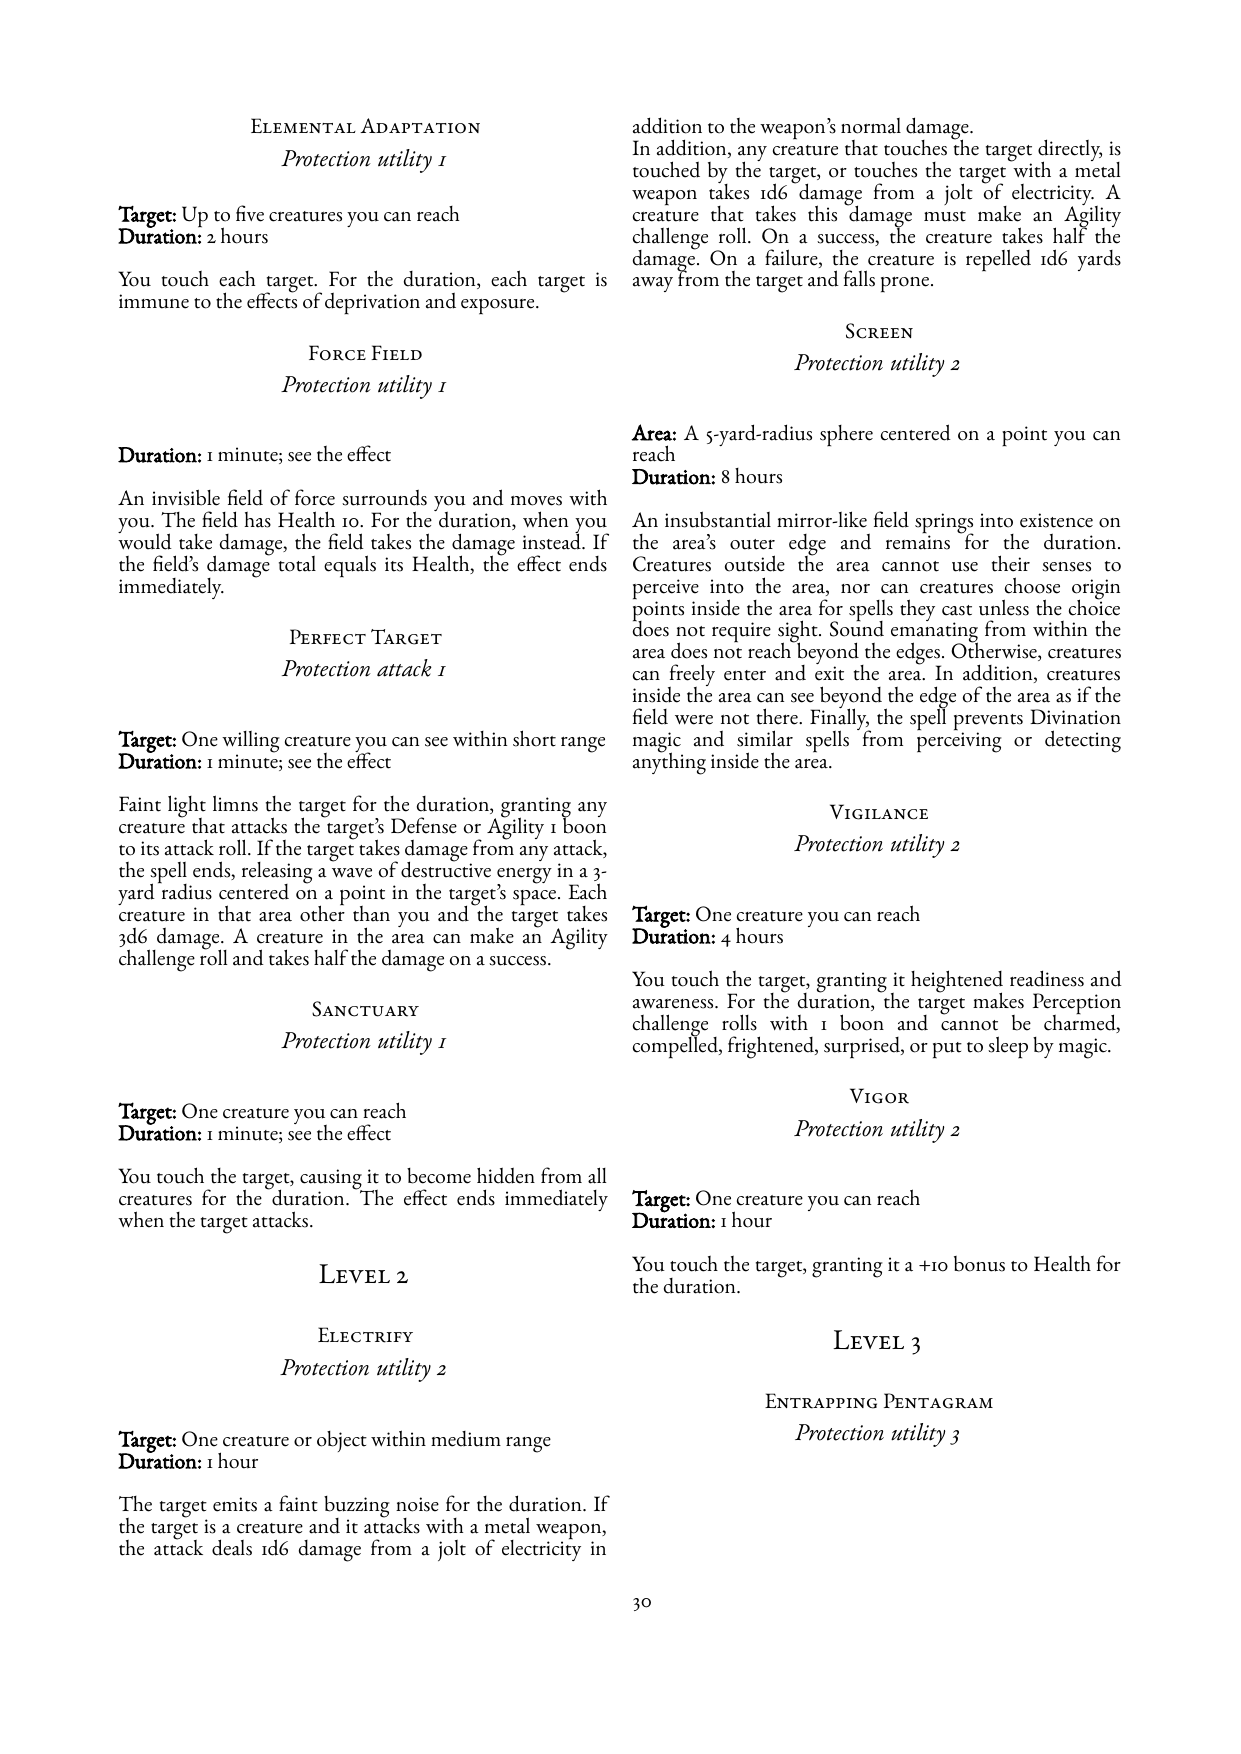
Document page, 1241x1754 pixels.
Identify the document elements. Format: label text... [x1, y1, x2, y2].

list Target: One creature or object within medium range [118, 1412, 608, 1452]
text You touch the target, granting it a +10 bonus to Health for the duration. [632, 1246, 1122, 1299]
text You touch the target, granting it heightened readiness and awareness. For the duration, the target makes Perception challenge rolls with 1 boon and cannot be charmed, compelled, frightened, surprised, or put to sleep by magic. [632, 961, 1122, 1059]
subtitle Force Field [118, 344, 608, 366]
list Target: One creature you can reach [118, 1085, 608, 1124]
subtitle Protection utility 2 [118, 1358, 608, 1382]
list Duration: 1 minute; see the effect [118, 429, 608, 468]
text An invisible field of force surrounds you and moves with you. The field has Health 10. For the duration, when you would take damage, the field takes the damage instead. If the field’s damage total equals its Health, the effect ends immediately. [118, 480, 608, 599]
text The target emits a faint buzzing noise for the duration. If the target is a creature and it attacks with a metal weapon, the attack deals 1d6 damage from a jolt of electricity in [118, 1486, 608, 1562]
list Area: A 5-yard-radius sphere centered on a point you can reach [632, 407, 1122, 468]
text Faint light limns the target for the duration, granting any creature that attacks the target’s Defense or Agility 1 boon to its attack roll. If the target takes damage from any attack, the spell ends, releasing a wave of destructive energy in a 3-yard radius centered on a point in the target’s space. Each creature in that area other than you and the target takes 3d6 damage. A creature in the area can make an Agility challenge roll and takes half the damage on a success. [118, 786, 608, 971]
text addition to the weapon’s normal damage. [632, 118, 1122, 140]
subtitle Protection utility 1 [118, 149, 608, 173]
subtitle Level 3 [632, 1329, 1122, 1357]
subtitle Vigor [632, 1088, 1122, 1110]
list Target: One creature you can reach [632, 1173, 1122, 1212]
list Target: One willing creature you can see within short range [118, 713, 608, 752]
subtitle Screen [632, 323, 1122, 344]
subtitle Protection attack 1 [118, 659, 608, 684]
subtitle Level 2 [118, 1263, 608, 1292]
text You touch the target, causing it to become hidden from all creatures for the duration. The effect ends immediately when the target attacks. [118, 1158, 608, 1234]
list Target: Up to five creatures you can reach [118, 203, 608, 227]
subtitle Protection utility 2 [632, 834, 1122, 859]
subtitle Vigilance [632, 804, 1122, 826]
subtitle Protection utility 2 [632, 353, 1122, 377]
list Duration: 4 hours [632, 927, 1122, 949]
list Duration: 2 hours [118, 227, 608, 249]
list Duration: 1 minute; see the effect [118, 1124, 608, 1146]
subtitle Protection utility 1 [118, 375, 608, 399]
list Duration: 1 hour [118, 1452, 608, 1474]
text An insubstantial mirror-like field springs into existence on the area’s outer edge and remains for the duration. Creatures outside the area cannot use their senses to perceive into the area, nor can creatures choose origin points inside the area for spells they cast unless the choice does not require sight. Sound emanating from within the area does not reach beyond the edges. Otherwise, creatures can freely enter and exit the area. In addition, creatures inside the area can see beyond the edge of the area as if the field were not there. Finally, the spell prevents Divination magic and similar spells from perceiving or detecting anything inside the area. [632, 502, 1122, 774]
subtitle Protection utility 2 [632, 1119, 1122, 1143]
text In addition, any creature that touches the target directly, is touched by the target, or touches the target with a metal weapon takes 1d6 damage from a jolt of electricity. A creature that takes this damage must make an Agility challenge roll. On a success, the creature takes half the damage. On a failure, the creature is repelled 1d6 yards away from the target and falls prone. [632, 140, 1122, 293]
list Duration: 8 hours [632, 468, 1122, 490]
subtitle Perfect Target [118, 629, 608, 651]
subtitle Sanctuary [118, 1001, 608, 1023]
list Target: One creature you can reach [632, 888, 1122, 927]
subtitle Protection utility 3 [632, 1423, 1122, 1447]
list Duration: 1 minute; see the effect [118, 752, 608, 774]
subtitle Elemental Adaptation [118, 118, 608, 140]
list Duration: 1 hour [632, 1212, 1122, 1234]
subtitle Protection utility 1 [118, 1031, 608, 1056]
subtitle Entrapping Pentagram [632, 1393, 1122, 1414]
text You touch each target. For the duration, each target is immune to the effects of deprivation and exposure. [118, 261, 608, 315]
subtitle Electrify [118, 1327, 608, 1349]
